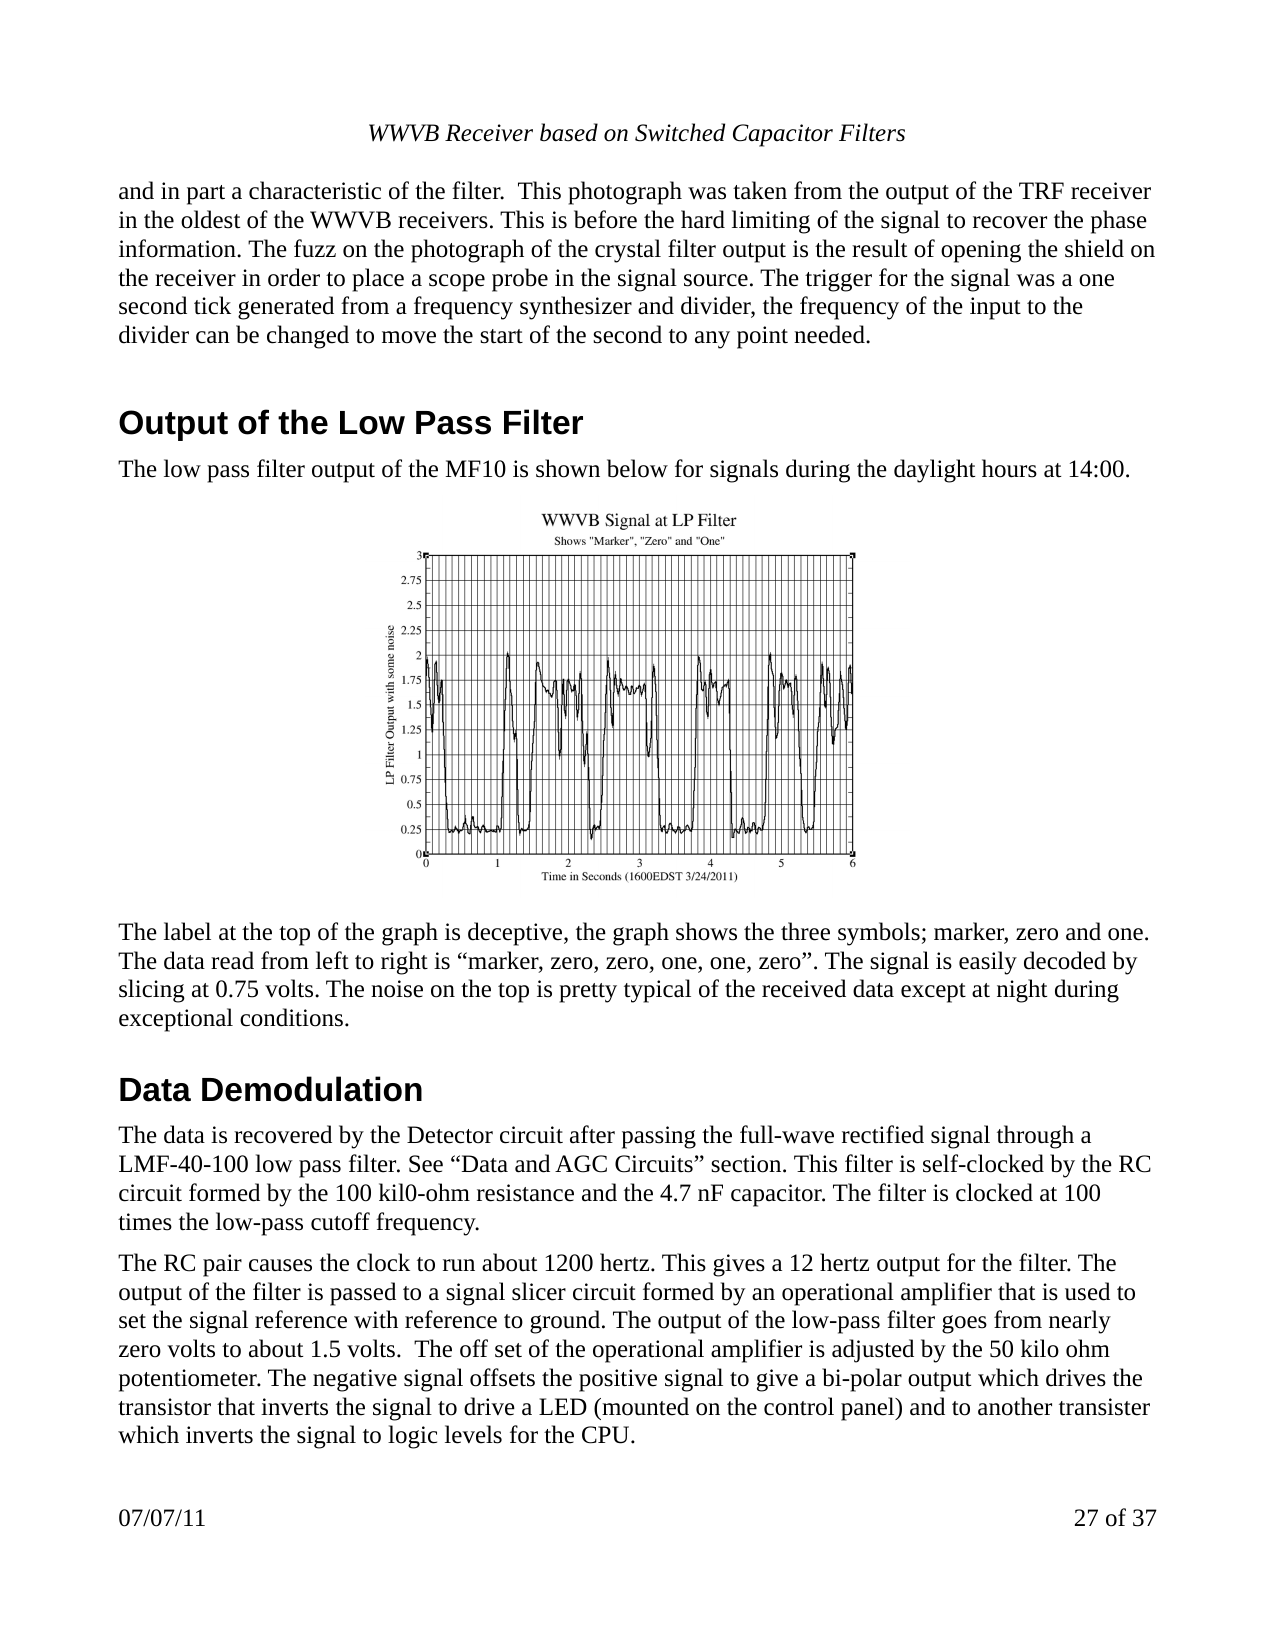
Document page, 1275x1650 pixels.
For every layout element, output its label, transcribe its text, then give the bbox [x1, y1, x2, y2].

text The label at the top of the graph is deceptive, the graph shows the three symbols; marker, zero and one. The data read from left to right is “marker, zero, zero, one, one, zero”. The signal is easily decoded by slicing at 0.75 volts. The noise on the top is pretty typical of the received data except at night during exceptional conditions. [118, 917, 1157, 1032]
subtitle Output of the Low Pass Filter [118, 403, 1157, 441]
text The data is recovered by the Detector circuit after passing the full-wave rectified signal through a LMF-40-100 low pass filter. See “Data and AGC Circuits” section. This filter is self-clocked by the RC circuit formed by the 100 kil0-ohm resistance and the 4.7 nF capacitor. The filter is clocked at 100 times the low-pass cutoff frequency. [118, 1121, 1157, 1236]
text The RC pair causes the clock to run about 1200 hertz. This gives a 12 hertz output for the filter. The output of the filter is passed to a signal slicer circuit formed by an operational amplifier that is used to set the signal reference with reference to ground. The output of the low-pass filter goes from nearly zero volts to about 1.5 volts. The off set of the operational amplifier is adjusted by the 50 kilo ohm potentiometer. The negative signal offsets the positive signal to give a bi-polar output which drives the transistor that inverts the signal to drive a LED (mounted on the control panel) and to another transister which inverts the signal to logic levels for the CPU. [118, 1248, 1157, 1449]
subtitle Data Demodulation [118, 1069, 1157, 1108]
text The low pass filter output of the MF10 is shown below for signals during the daylight hours at 14:00. [118, 454, 1157, 482]
text and in part a characteristic of the filter. This photograph was taken from the output of the TRF receiver in the oldest of the WWVB receivers. This is before the hard limiting of the signal to recover the phase information. The fuzz on the photograph of the crystal filter output is the result of opening the shield on the receiver in order to place a scope probe in the signal source. The trigger for the signal was a one second tick generated from a frequency synthesizer and divider, the frequency of the input to the divider can be changed to move the start of the second to any point needed. [118, 176, 1157, 349]
picture [364, 495, 910, 898]
